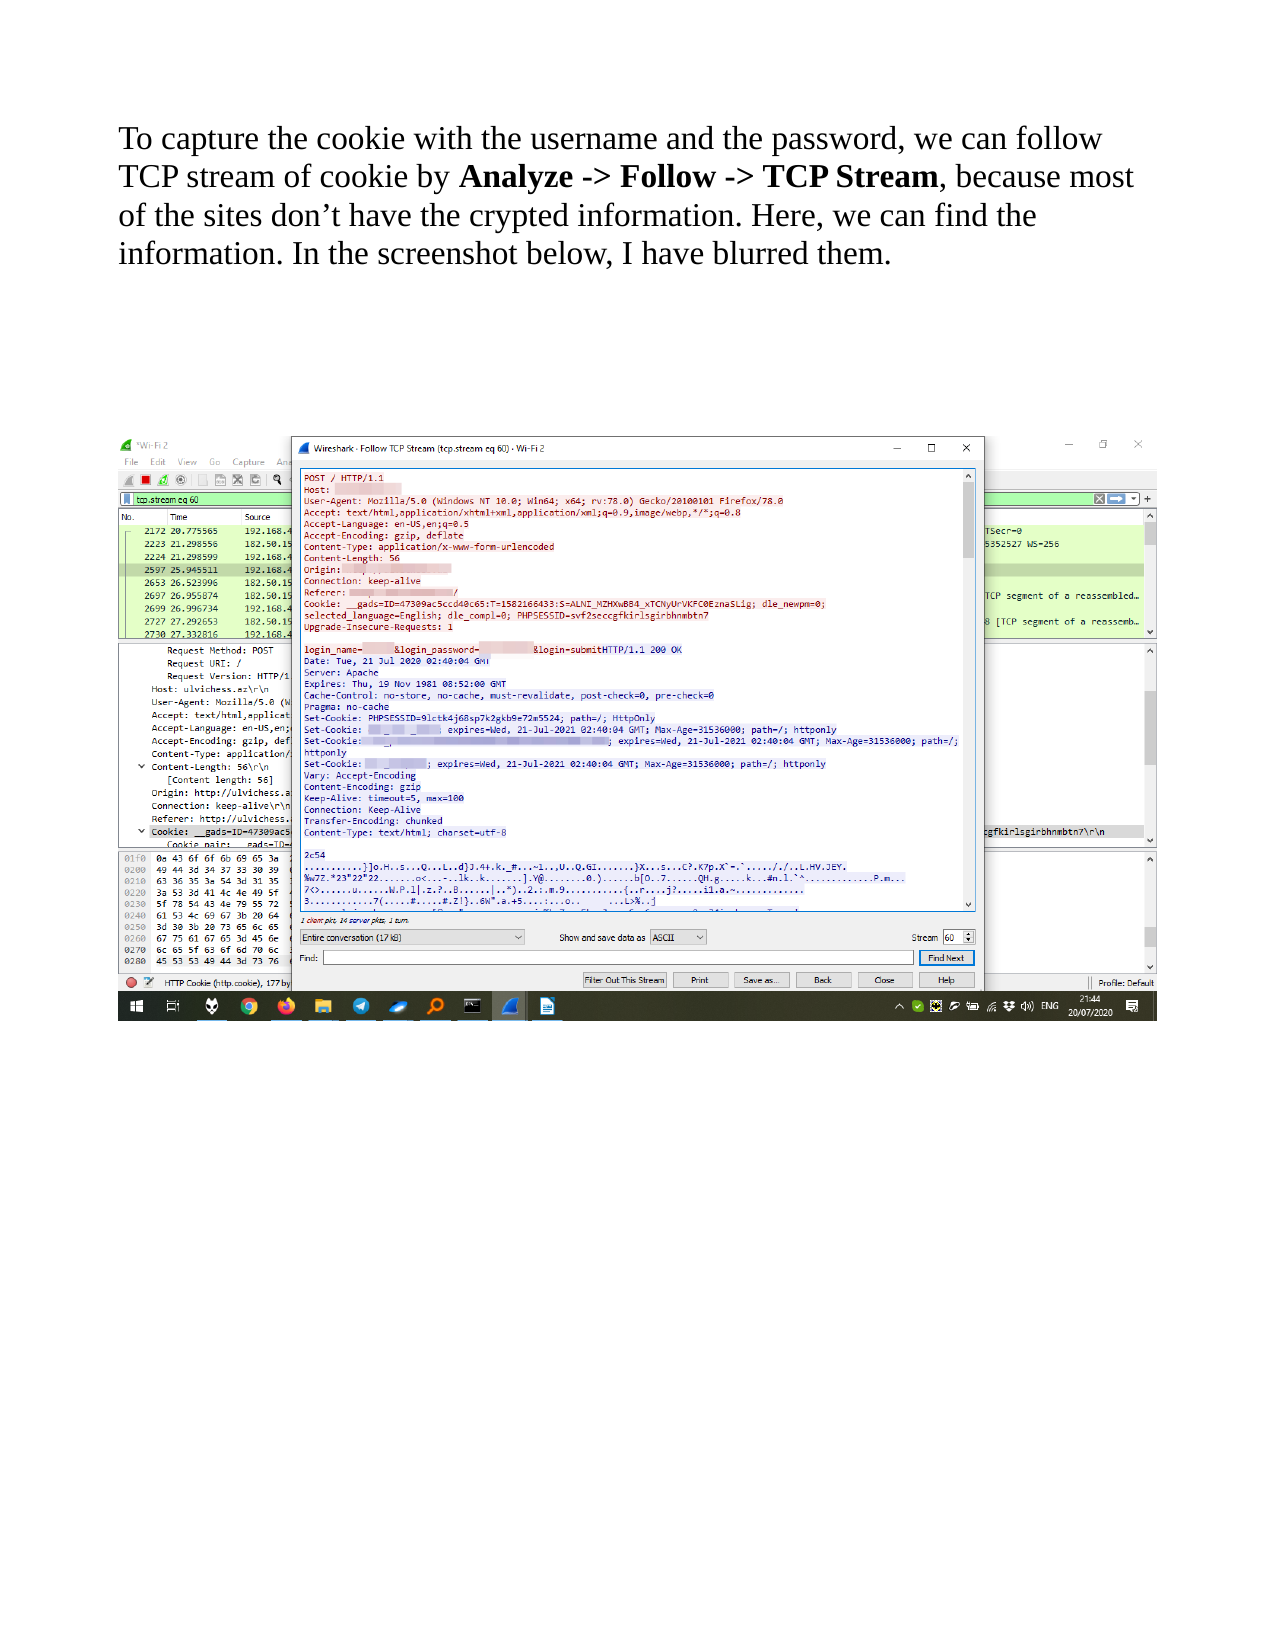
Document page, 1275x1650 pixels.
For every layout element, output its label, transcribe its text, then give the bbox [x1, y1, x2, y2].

text To capture the cookie with the username and the password, we can follow TCP stream of cookie by Analyze -> Follow -> TCP Stream, because most of the sites don’t have the crypted information. Here, we can find the information. In the screenshot below, I have blurred them. [118, 118, 1157, 271]
picture [118, 436, 1157, 1021]
